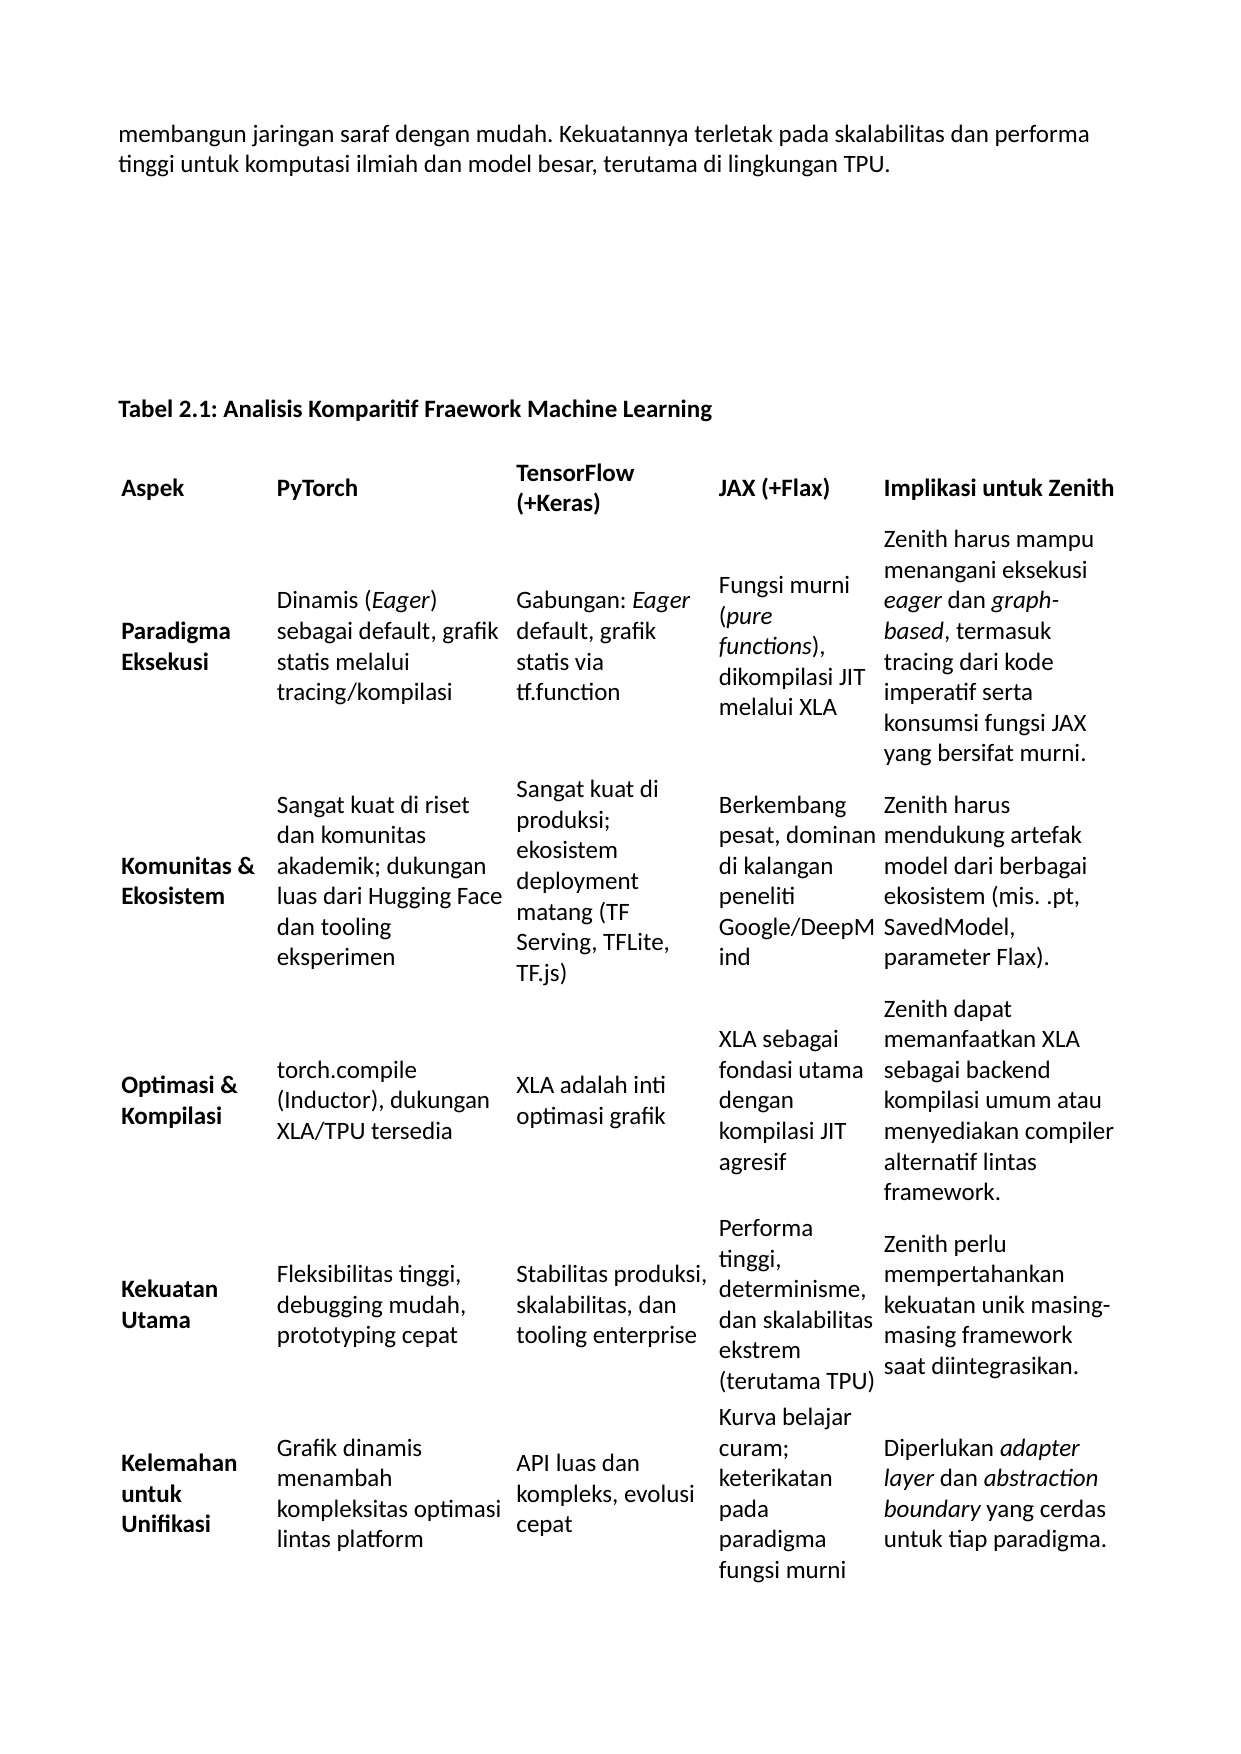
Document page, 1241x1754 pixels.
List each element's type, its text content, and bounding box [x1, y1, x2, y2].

table_cell Grafik dinamis menambah kompleksitas optimasi lintas platform [274, 1399, 513, 1588]
table_cell Berkembang pesat, dominan di kalangan peneliti Google/DeepMind [716, 771, 881, 990]
table_cell Fungsi murni (pure functions), dikompilasi JIT melalui XLA [716, 521, 881, 771]
table_cell Sangat kuat di produksi; ekosistem deployment matang (TF Serving, TFLite, TF.js) [513, 771, 716, 990]
table_cell Gabungan: Eager default, grafik statis via tf.function [513, 521, 716, 771]
table_header JAX (+Flax) [716, 454, 881, 521]
text membangun jaringan saraf dengan mudah. Kekuatannya terletak pada skalabilitas dan performa tinggi untuk komputasi ilmiah dan model besar, terutama di lingkungan TPU. [118, 118, 1122, 179]
table_cell Zenith harus mampu menangani eksekusi eager dan graph-based, termasuk tracing dari kode imperatif serta konsumsi fungsi JAX yang bersifat murni. [881, 521, 1122, 771]
table_cell Zenith harus mendukung artefak model dari berbagai ekosistem (mis. .pt, SavedModel, parameter Flax). [881, 771, 1122, 990]
table_cell Sangat kuat di riset dan komunitas akademik; dukungan luas dari Hugging Face dan tooling eksperimen [274, 771, 513, 990]
table_cell Komunitas & Ekosistem [118, 771, 274, 990]
table_cell Optimasi & Kompilasi [118, 990, 274, 1210]
table_header Aspek [118, 454, 274, 521]
table_header Implikasi untuk Zenith [881, 454, 1122, 521]
table_cell Fleksibilitas tinggi, debugging mudah, prototyping cepat [274, 1210, 513, 1399]
table_cell Zenith perlu mempertahankan kekuatan unik masing-masing framework saat diintegrasikan. [881, 1210, 1122, 1399]
table_cell XLA sebagai fondasi utama dengan kompilasi JIT agresif [716, 990, 881, 1210]
table_cell Dinamis (Eager) sebagai default, grafik statis melalui tracing/kompilasi [274, 521, 513, 771]
text Tabel 2.1: Analisis Komparitif Fraework Machine Learning [118, 179, 1122, 454]
table_cell Diperlukan adapter layer dan abstraction boundary yang cerdas untuk tiap paradigma. [881, 1399, 1122, 1588]
table_cell API luas dan kompleks, evolusi cepat [513, 1399, 716, 1588]
table_cell Kurva belajar curam; keterikatan pada paradigma fungsi murni [716, 1399, 881, 1588]
table_header PyTorch [274, 454, 513, 521]
table_cell XLA adalah inti optimasi grafik [513, 990, 716, 1210]
table_cell Performa tinggi, determinisme, dan skalabilitas ekstrem (terutama TPU) [716, 1210, 881, 1399]
table_cell Paradigma Eksekusi [118, 521, 274, 771]
table_cell Kelemahan untuk Unifikasi [118, 1399, 274, 1588]
table_header TensorFlow (+Keras) [513, 454, 716, 521]
table_cell Stabilitas produksi, skalabilitas, dan tooling enterprise [513, 1210, 716, 1399]
table_cell Zenith dapat memanfaatkan XLA sebagai backend kompilasi umum atau menyediakan compiler alternatif lintas framework. [881, 990, 1122, 1210]
table_cell Kekuatan Utama [118, 1210, 274, 1399]
table_cell torch.compile (Inductor), dukungan XLA/TPU tersedia [274, 990, 513, 1210]
